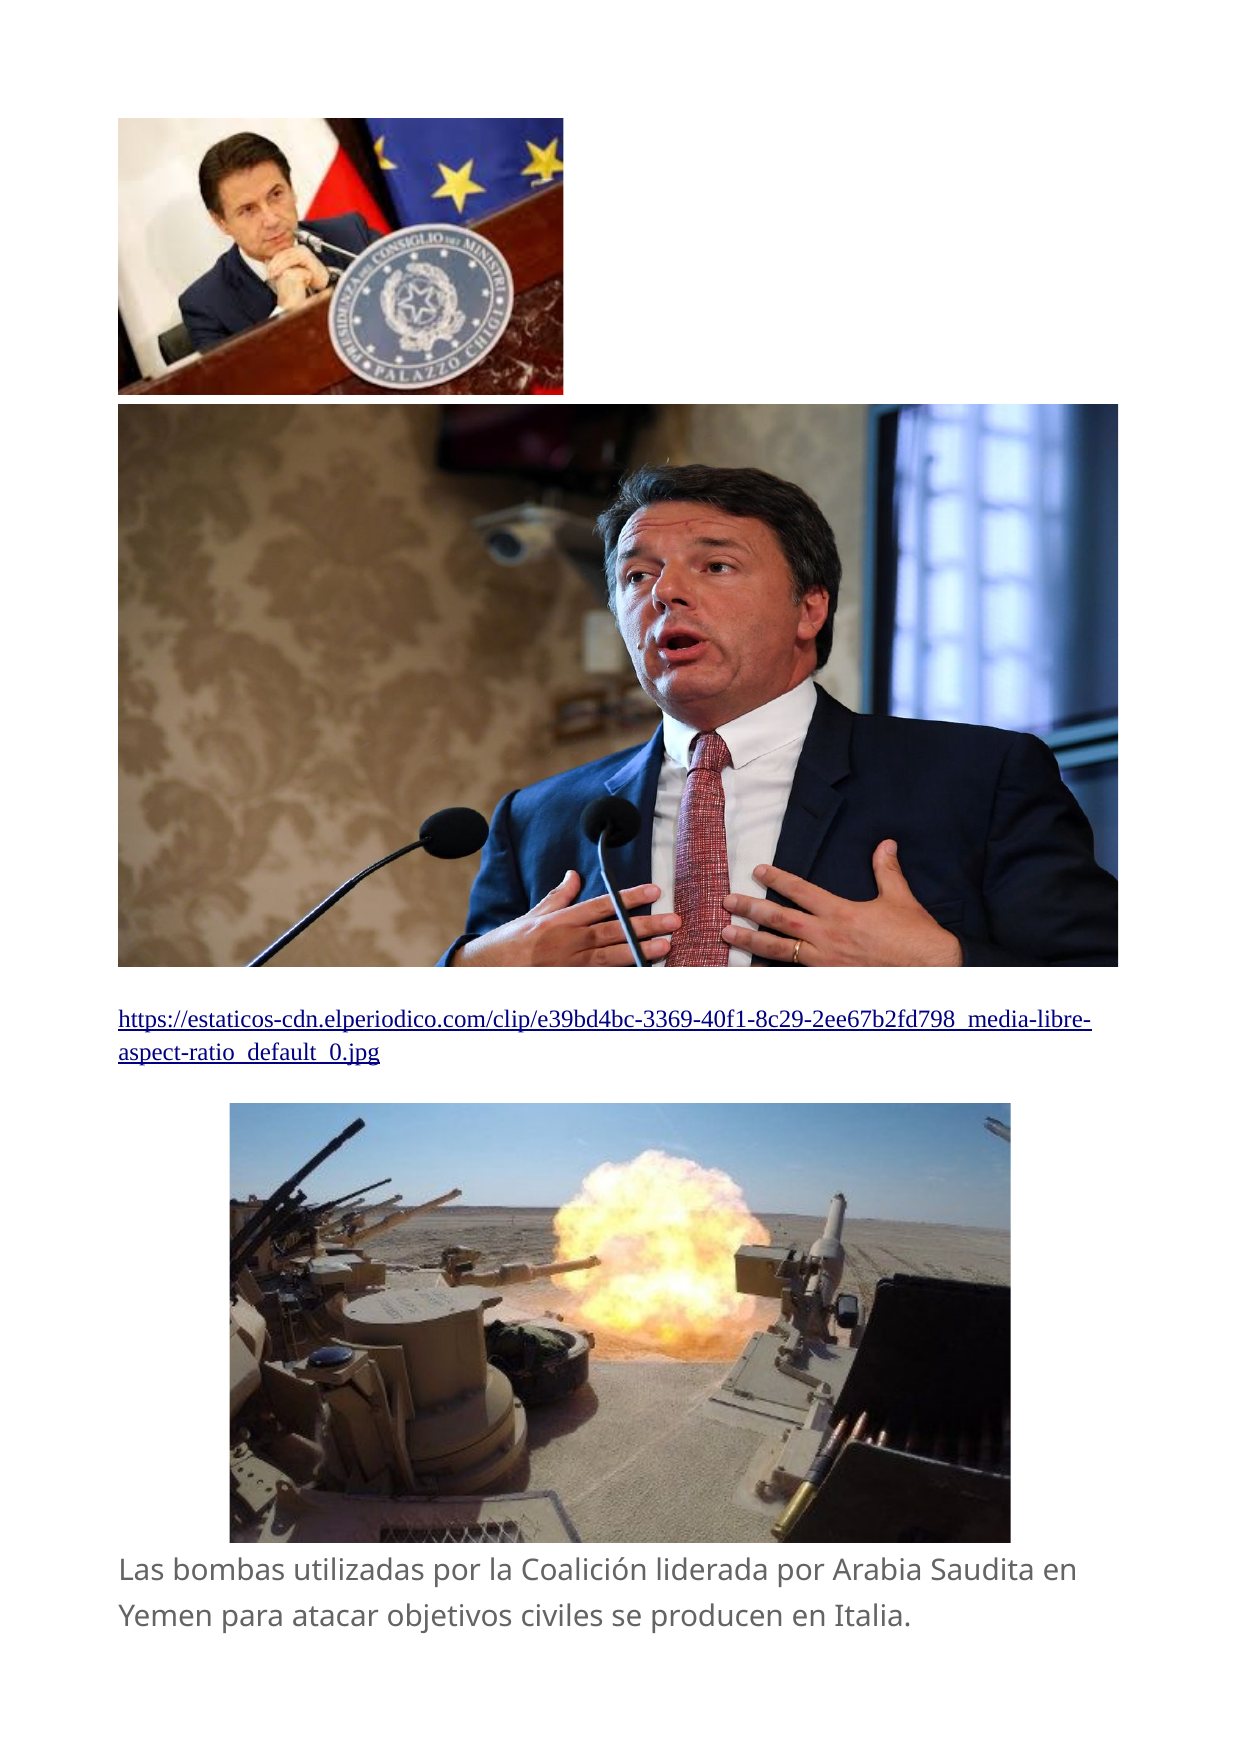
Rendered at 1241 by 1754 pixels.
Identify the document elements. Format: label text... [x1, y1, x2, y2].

text https://estaticos-cdn.elperiodico.com/clip/e39bd4bc-3369-40f1-8c29-2ee67b2fd798_media-libre-aspect-ratio_default_0.jpg [118, 1004, 1122, 1066]
picture [118, 118, 564, 395]
text Las bombas utilizadas por la Coalición liderada por Arabia Saudita en Yemen para atacar objetivos civiles se producen en Italia. [118, 1103, 1122, 1635]
picture [229, 1103, 1011, 1543]
picture [118, 404, 1119, 967]
